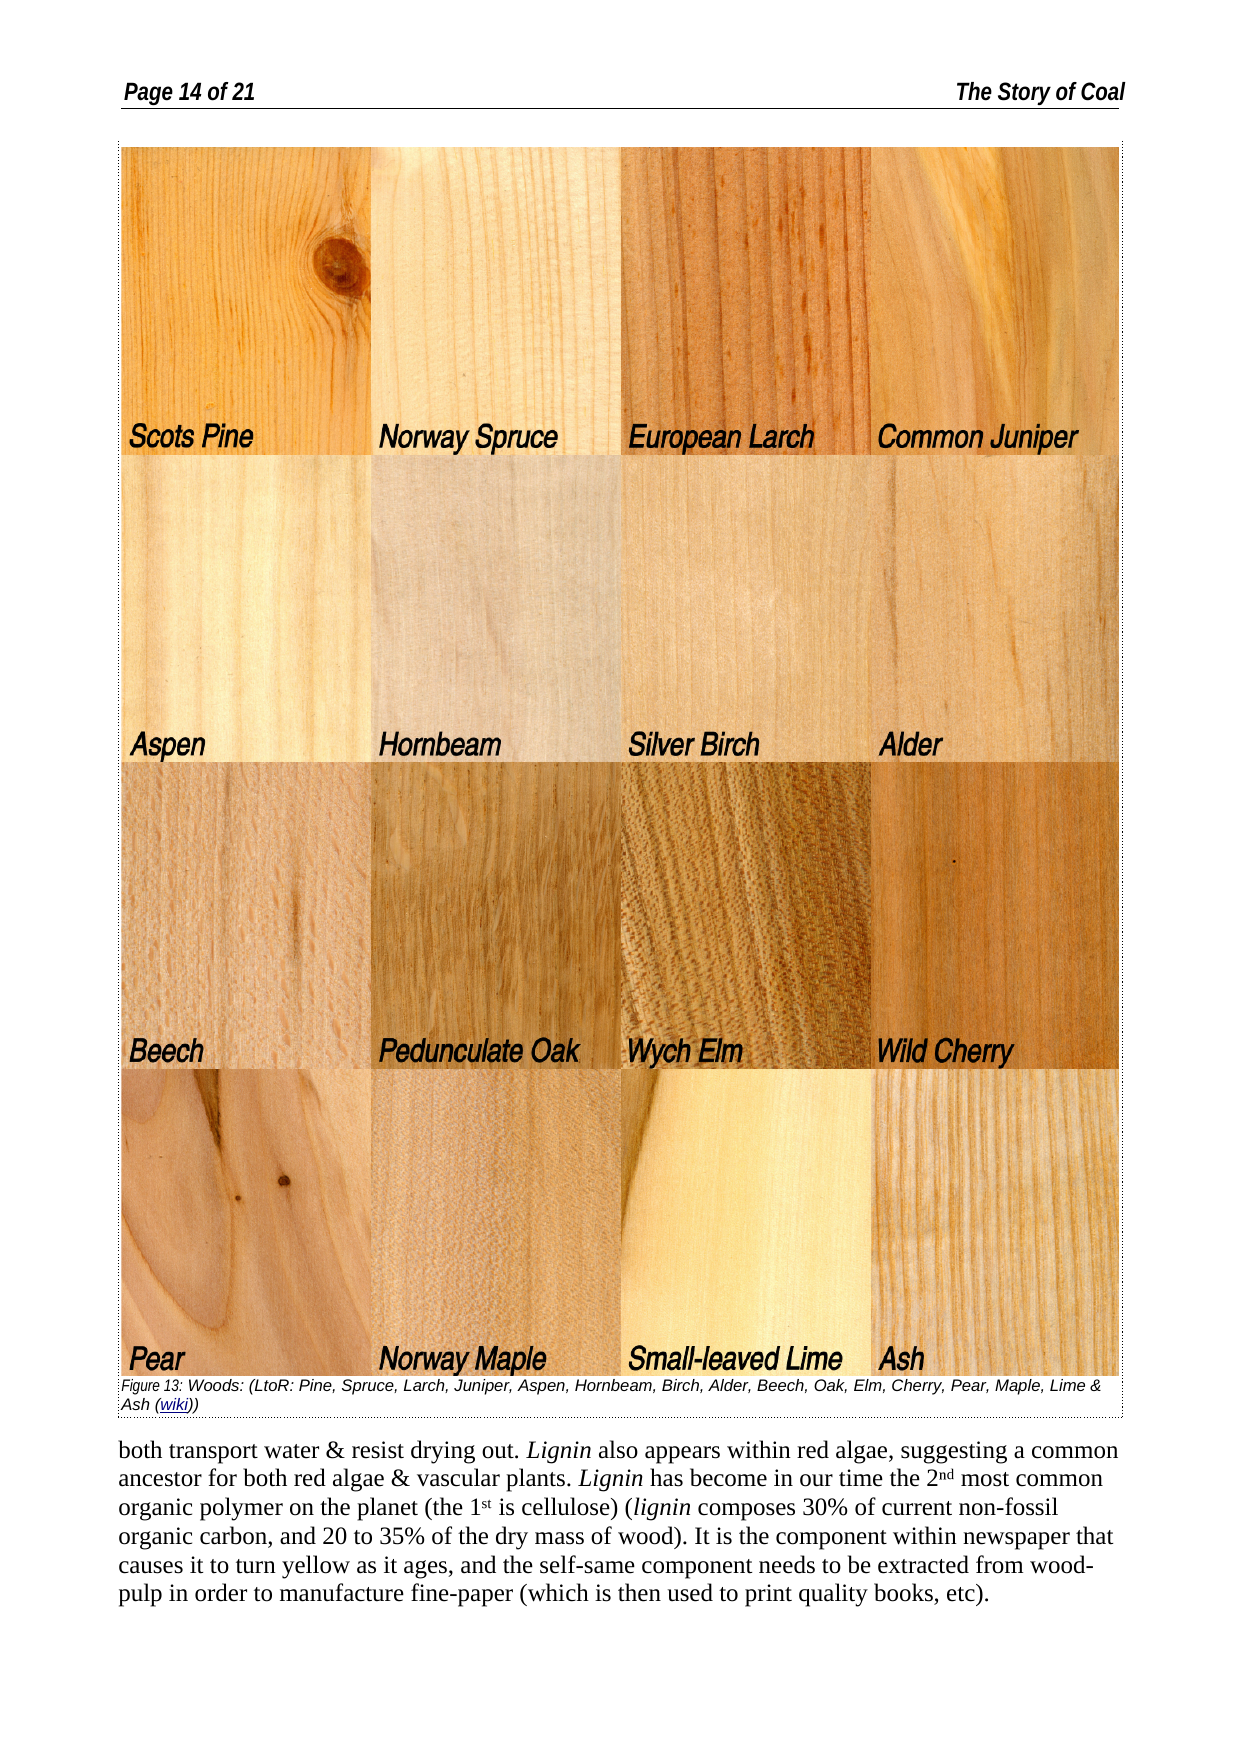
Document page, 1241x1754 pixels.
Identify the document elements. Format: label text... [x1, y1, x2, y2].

text Figure 13: Woods: (LtoR: Pine, Spruce, Larch, Juniper, Aspen, Hornbeam, Birch, Alder, Beech, Oak, Elm, Cherry, Pear, Maple, Lime & Ash (wiki)) [121, 1376, 1119, 1414]
text The ducts within vascular plants allow transport of water & nutrients throughout the plant. Lignin is a complex organic polymer that is durable, structural & hydrophobic, which latter helps the plant to both transport water & resist drying out. Lignin also appears within red algae, suggesting a common ancestor for both red algae & vascular plants. Lignin has become in our time the 2ⁿᵈ most common organic polymer on the planet (the 1ˢᵗ is cellulose) (lignin composes 30% of current non-fossil organic carbon, and 20 to 35% of the dry mass of wood). It is the component within newspaper that causes it to turn yellow as it ages, and the self-same component needs to be extracted from wood-pulp in order to manufacture fine-paper (which is then used to print quality books, etc). [118, 141, 1122, 1607]
picture [121, 147, 1119, 1376]
